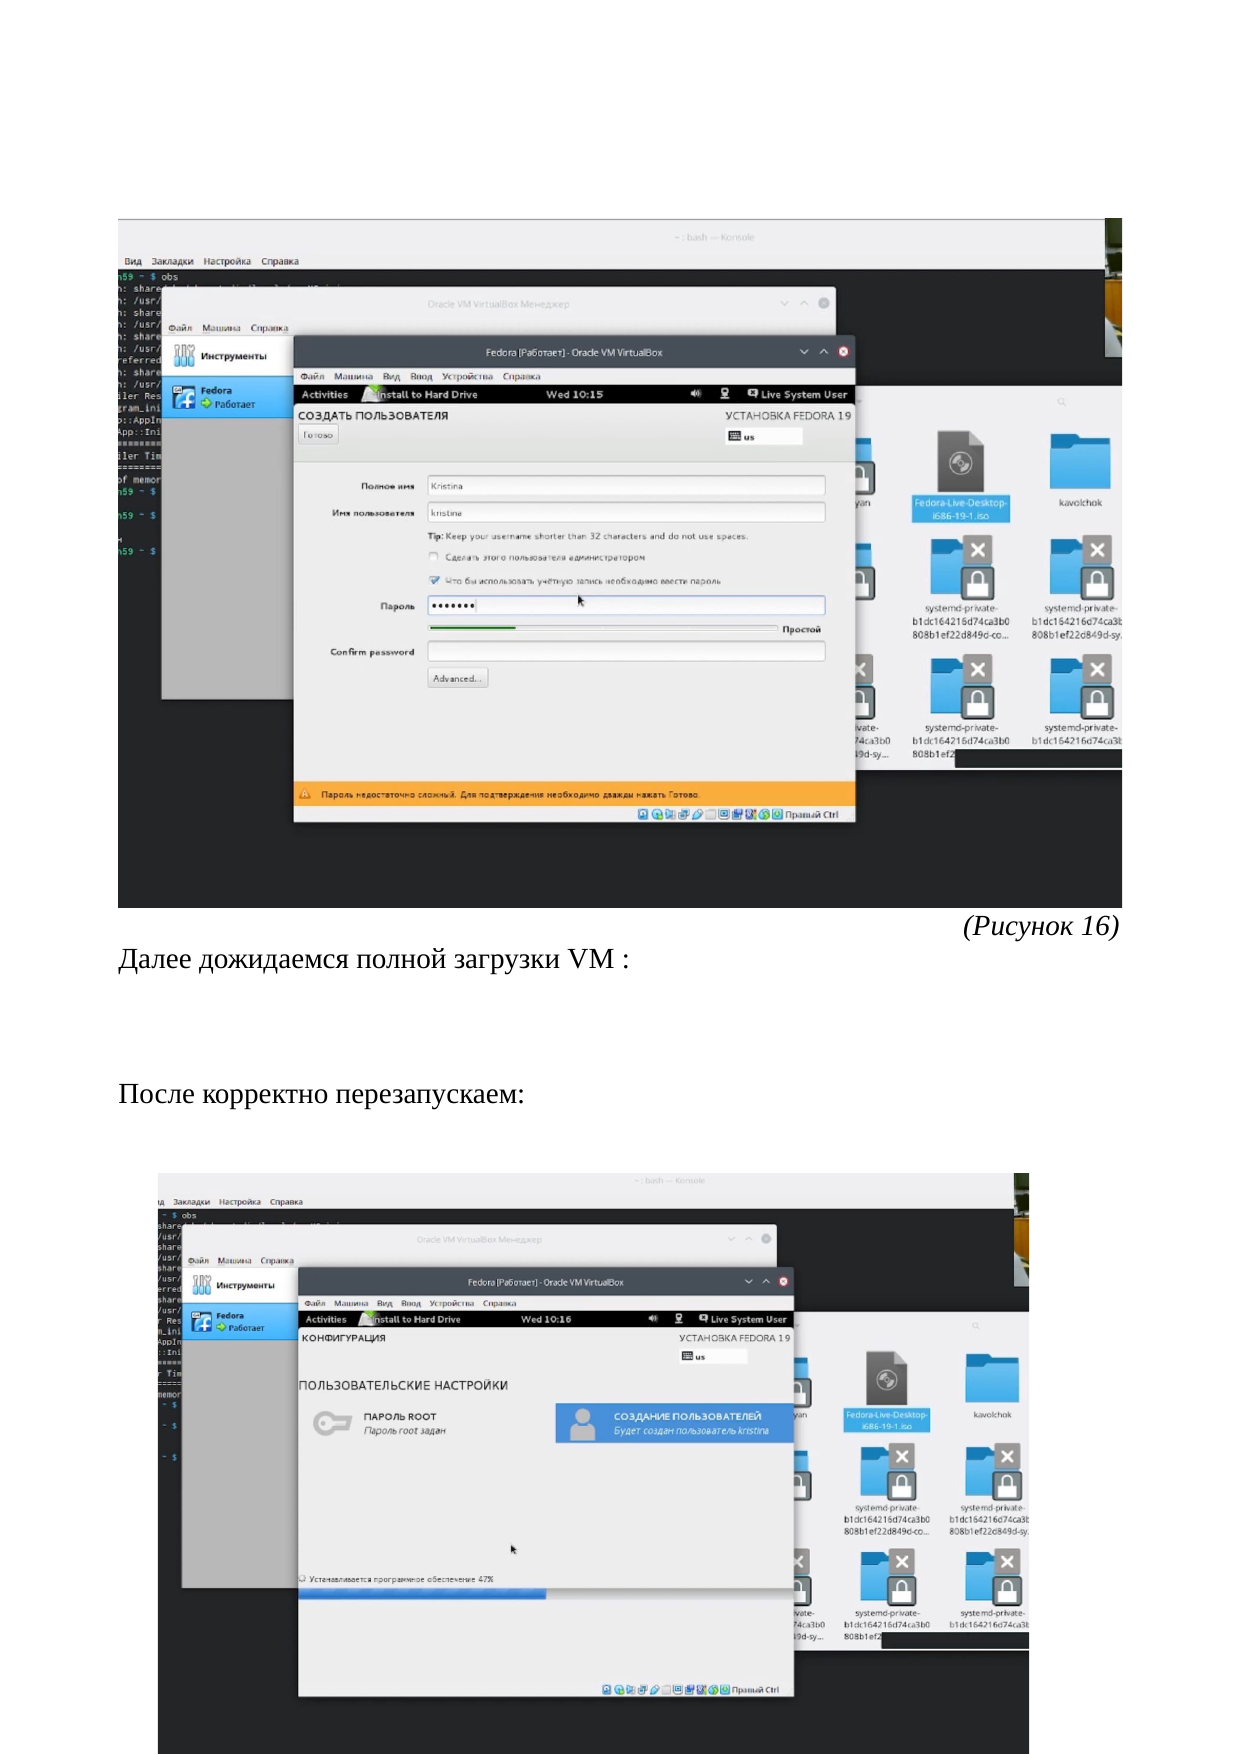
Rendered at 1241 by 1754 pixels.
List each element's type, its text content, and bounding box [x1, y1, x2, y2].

picture [118, 218, 1123, 908]
text (Рисунок 16) [118, 908, 1122, 942]
text Далее дожидаемся полной загрузки VM : [118, 942, 1122, 975]
text После корректно перезапускаем: [118, 1076, 1122, 1109]
picture [157, 1173, 1030, 1754]
